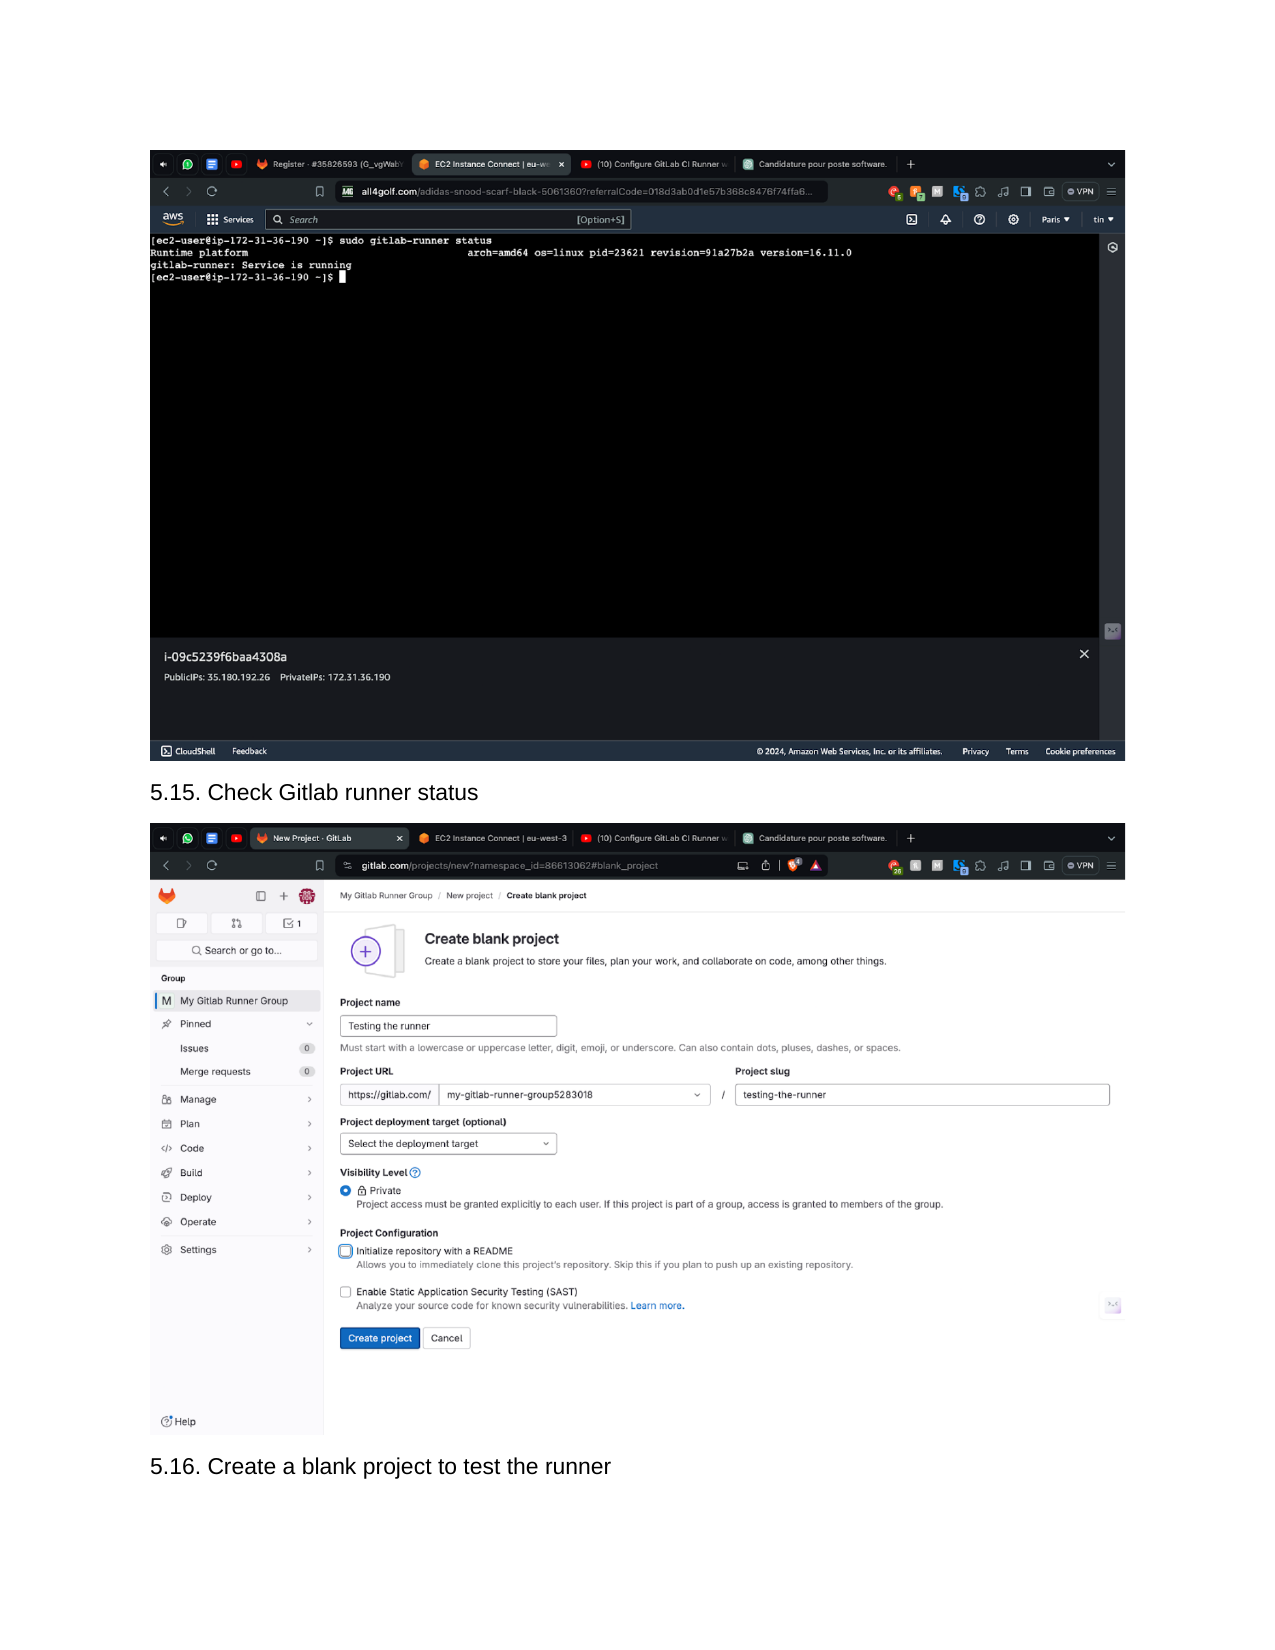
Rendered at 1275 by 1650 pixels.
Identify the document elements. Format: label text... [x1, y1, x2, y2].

text 5.15. Check Gitlab runner status [150, 779, 1125, 806]
text 5.16. Create a blank project to test the runner [150, 1453, 1125, 1479]
